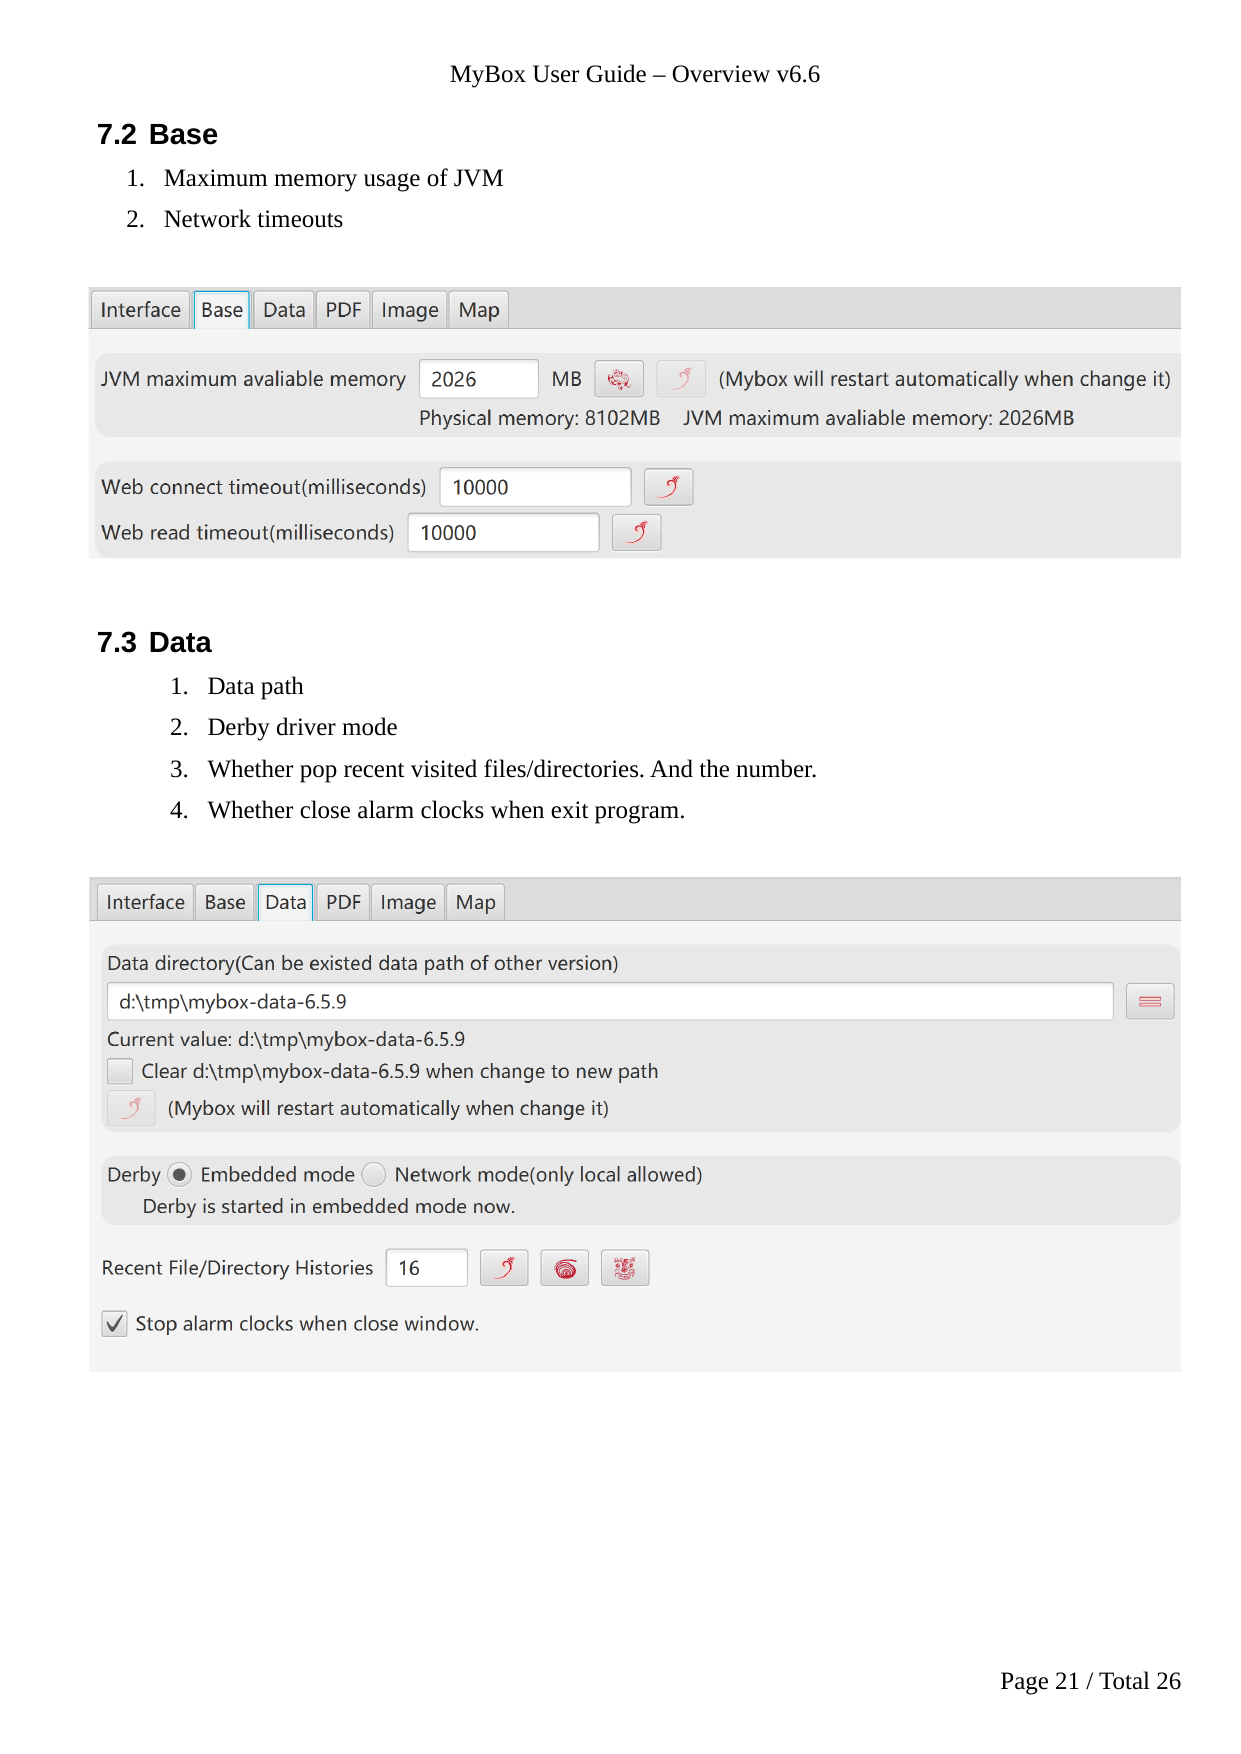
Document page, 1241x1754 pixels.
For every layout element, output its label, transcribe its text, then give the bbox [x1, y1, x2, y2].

list Data path [170, 671, 1181, 700]
subtitle Data [88, 625, 1181, 659]
picture [88, 287, 1182, 559]
list Whether pop recent visited files/directories. And the number. [170, 754, 1181, 782]
list Maximum memory usage of JVM [126, 163, 1181, 192]
subtitle Base [88, 117, 1181, 151]
list Derby driver mode [170, 712, 1181, 741]
list Network timeouts [126, 204, 1181, 233]
list Whether close alarm clocks when exit program. [170, 795, 1181, 824]
picture [88, 877, 1182, 1372]
